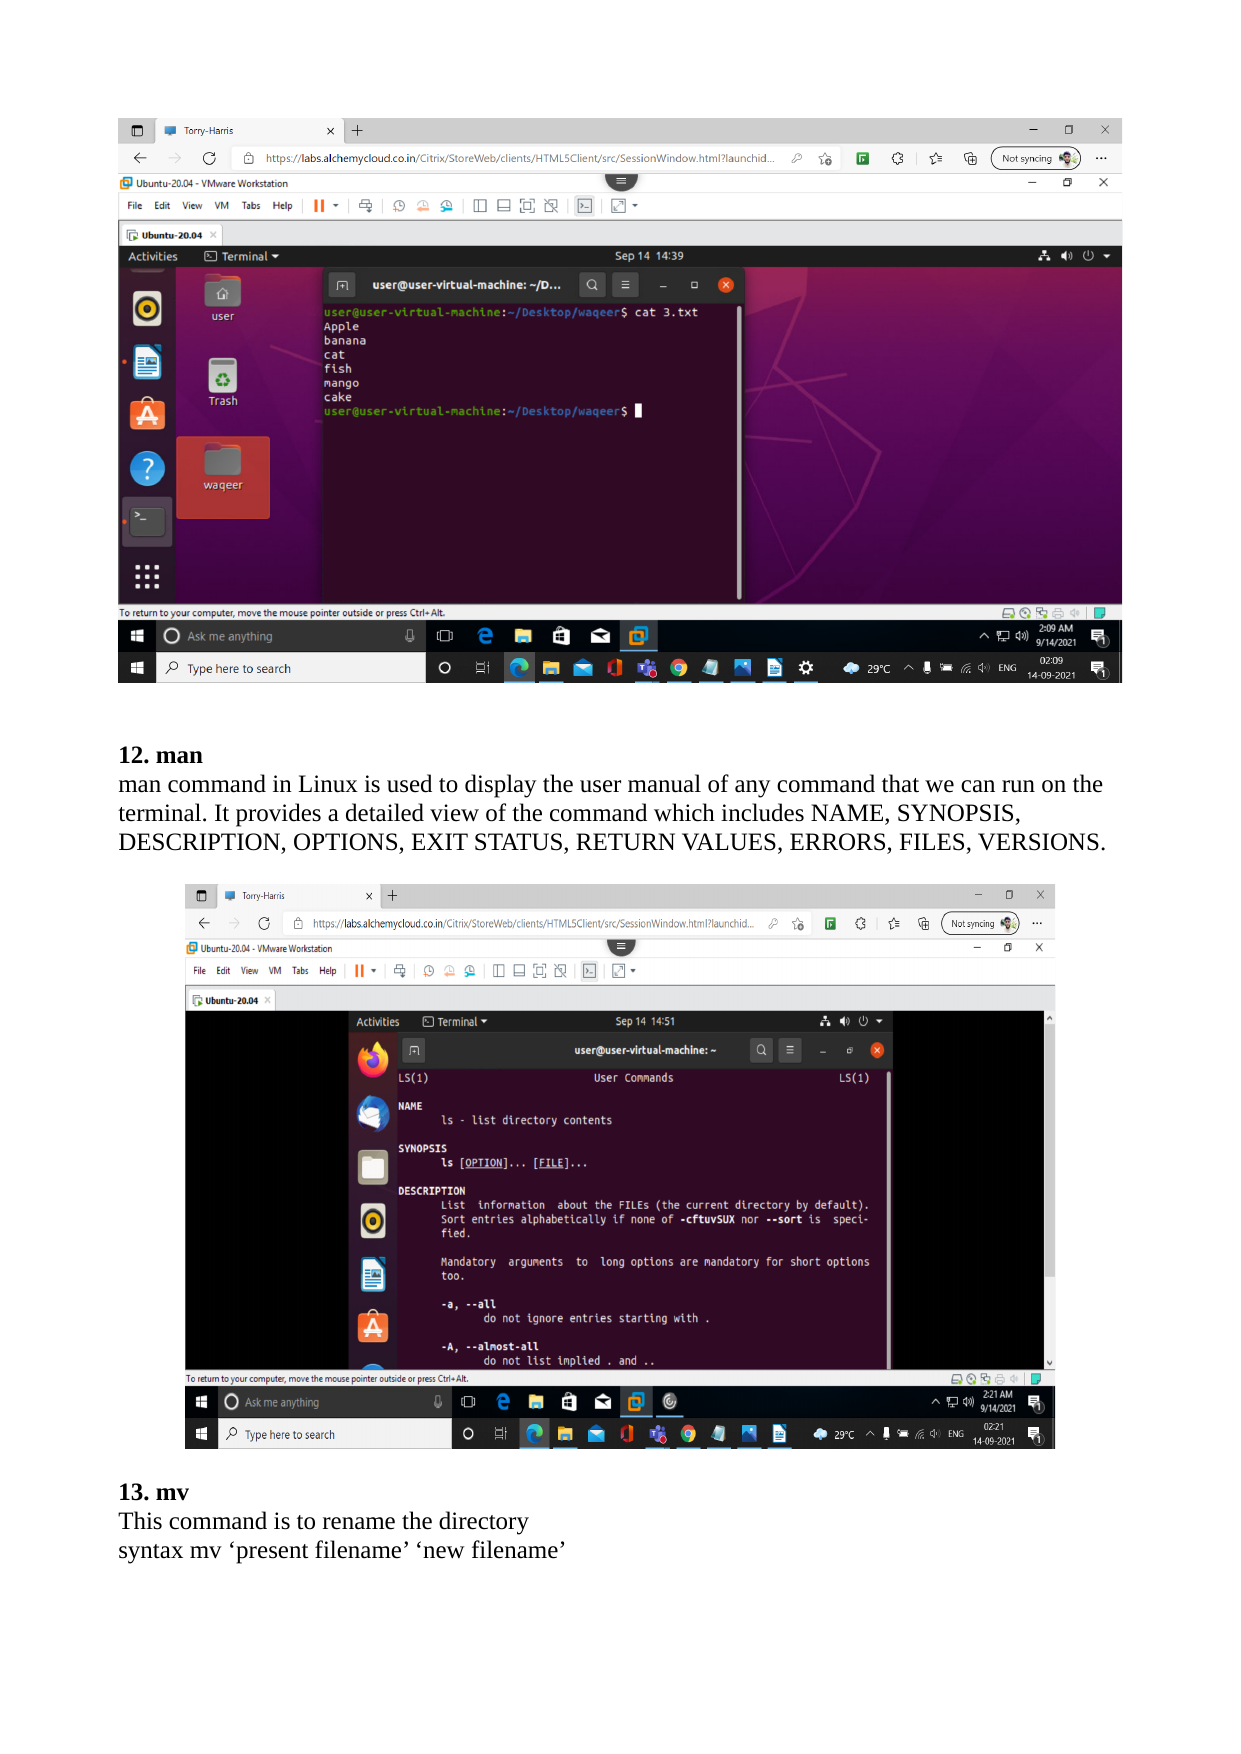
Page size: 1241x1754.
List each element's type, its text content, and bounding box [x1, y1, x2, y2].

text 12. man [118, 740, 1122, 769]
picture [118, 118, 1123, 683]
picture [185, 884, 1055, 1449]
text syntax mv ‘present filename’ ‘new filename’ [118, 1535, 1122, 1564]
text 13. mv [118, 1477, 1122, 1506]
text This command is to rename the directory [118, 1506, 1122, 1535]
text man command in Linux is used to display the user manual of any command that we can run on the terminal. It provides a detailed view of the command which includes NAME, SYNOPSIS, DESCRIPTION, OPTIONS, EXIT STATUS, RETURN VALUES, ERRORS, FILES, VERSIONS. [118, 769, 1122, 855]
